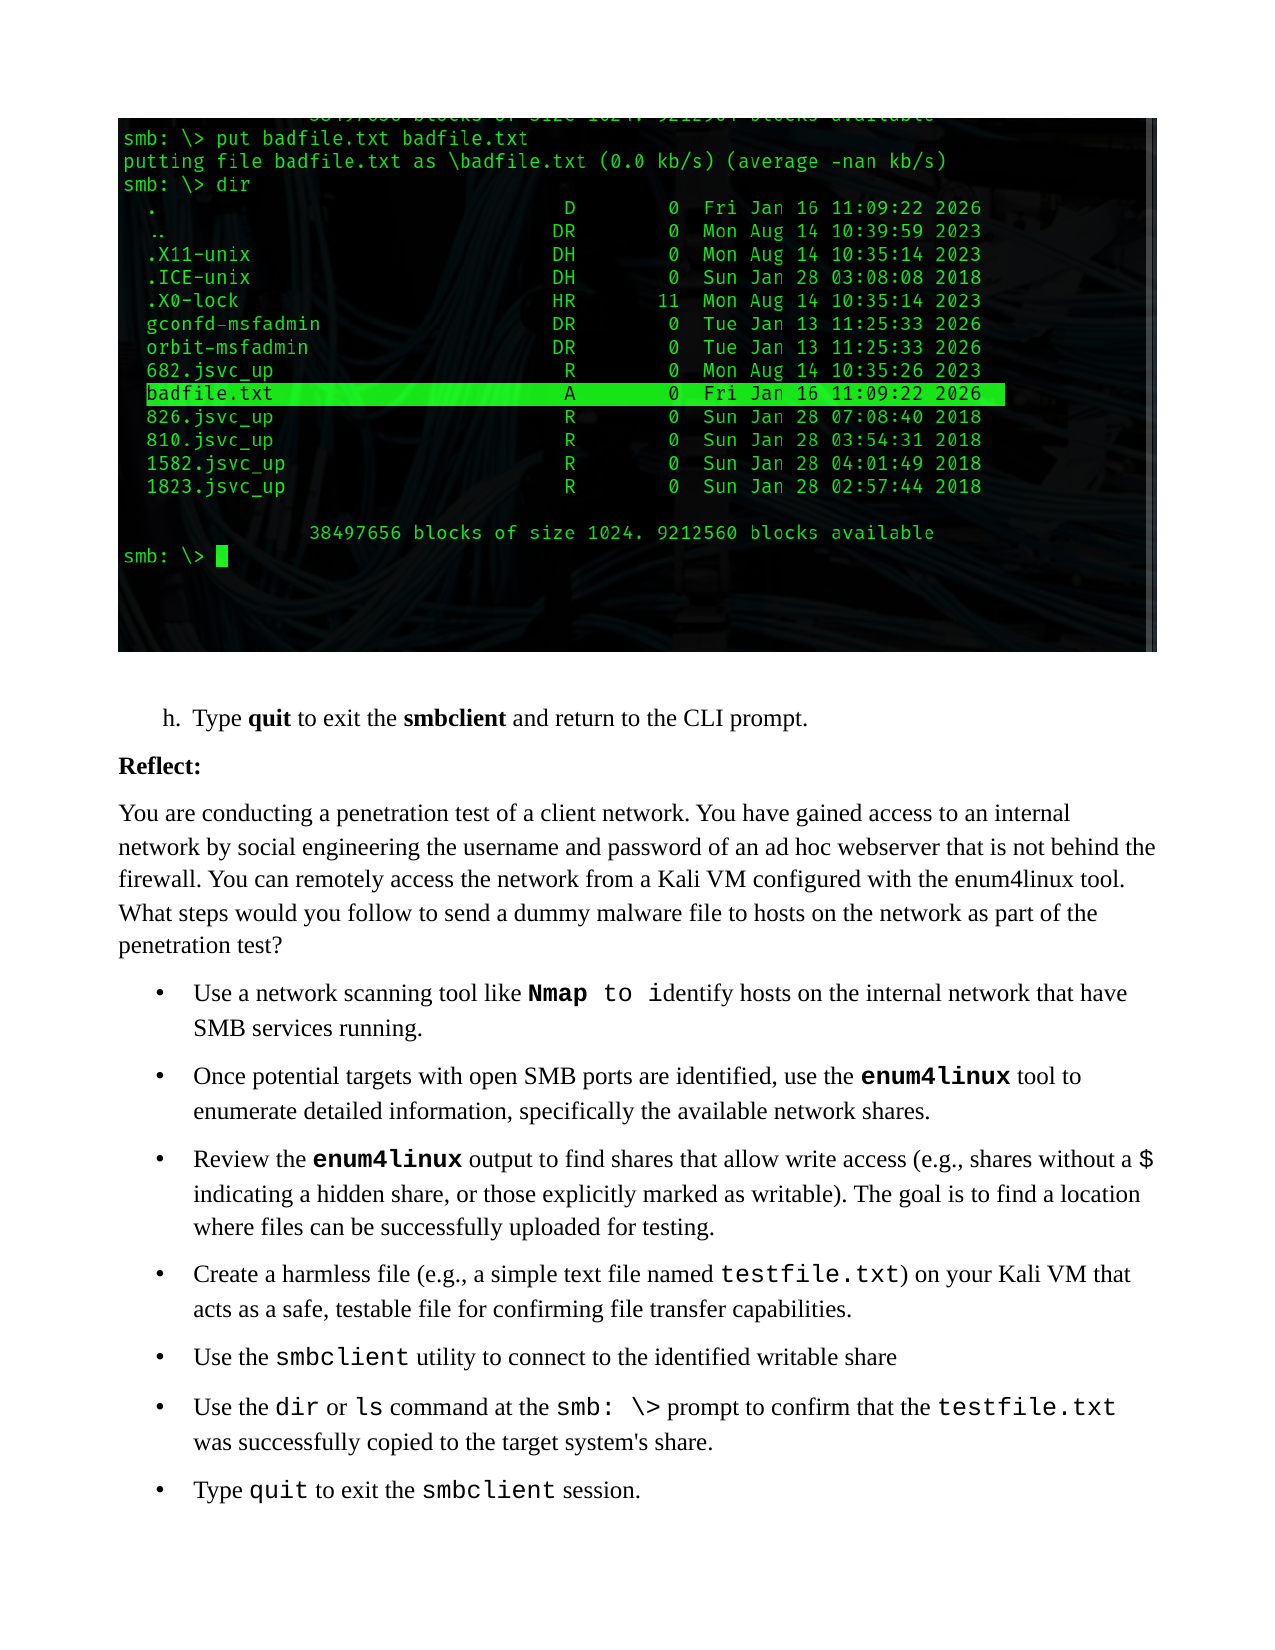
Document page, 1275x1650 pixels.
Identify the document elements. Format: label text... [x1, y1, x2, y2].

text Reflect: [118, 751, 1157, 780]
list Type quit to exit the smbclient session. [156, 1475, 1157, 1506]
list Once potential targets with open SMB ports are identified, use the enum4linux tool to enumerate detailed information, specifically the available network shares. [156, 1061, 1157, 1125]
list Type quit to exit the smbclient and return to the CLI prompt. [162, 703, 1157, 732]
list Review the enum4linux output to find shares that allow write access (e.g., shares without a $ indicating a hidden share, or those explicitly marked as writable). The goal is to find a location where files can be successfully uploaded for testing. [156, 1144, 1157, 1241]
picture [118, 118, 1157, 652]
text You are conducting a penetration test of a client network. You have gained access to an internal network by social engineering the username and password of an ad hoc webserver that is not behind the firewall. You can remotely access the network from a Kali VM configured with the enum4linux tool. What steps would you follow to send a dummy malware file to hosts on the network as part of the penetration test? [118, 798, 1157, 959]
list Create a harmless file (e.g., a simple text file named testfile.txt) on your Kali VM that acts as a safe, testable file for confirming file transfer capabilities. [156, 1259, 1157, 1323]
list Use a network scanning tool like Nmap to identify hosts on the internal network that have SMB services running. [156, 978, 1157, 1042]
list Use the smbclient utility to connect to the identified writable share [156, 1342, 1157, 1373]
list Use the dir or ls command at the smb: \> prompt to confirm that the testfile.txt was successfully copied to the target system's share. [156, 1392, 1157, 1456]
